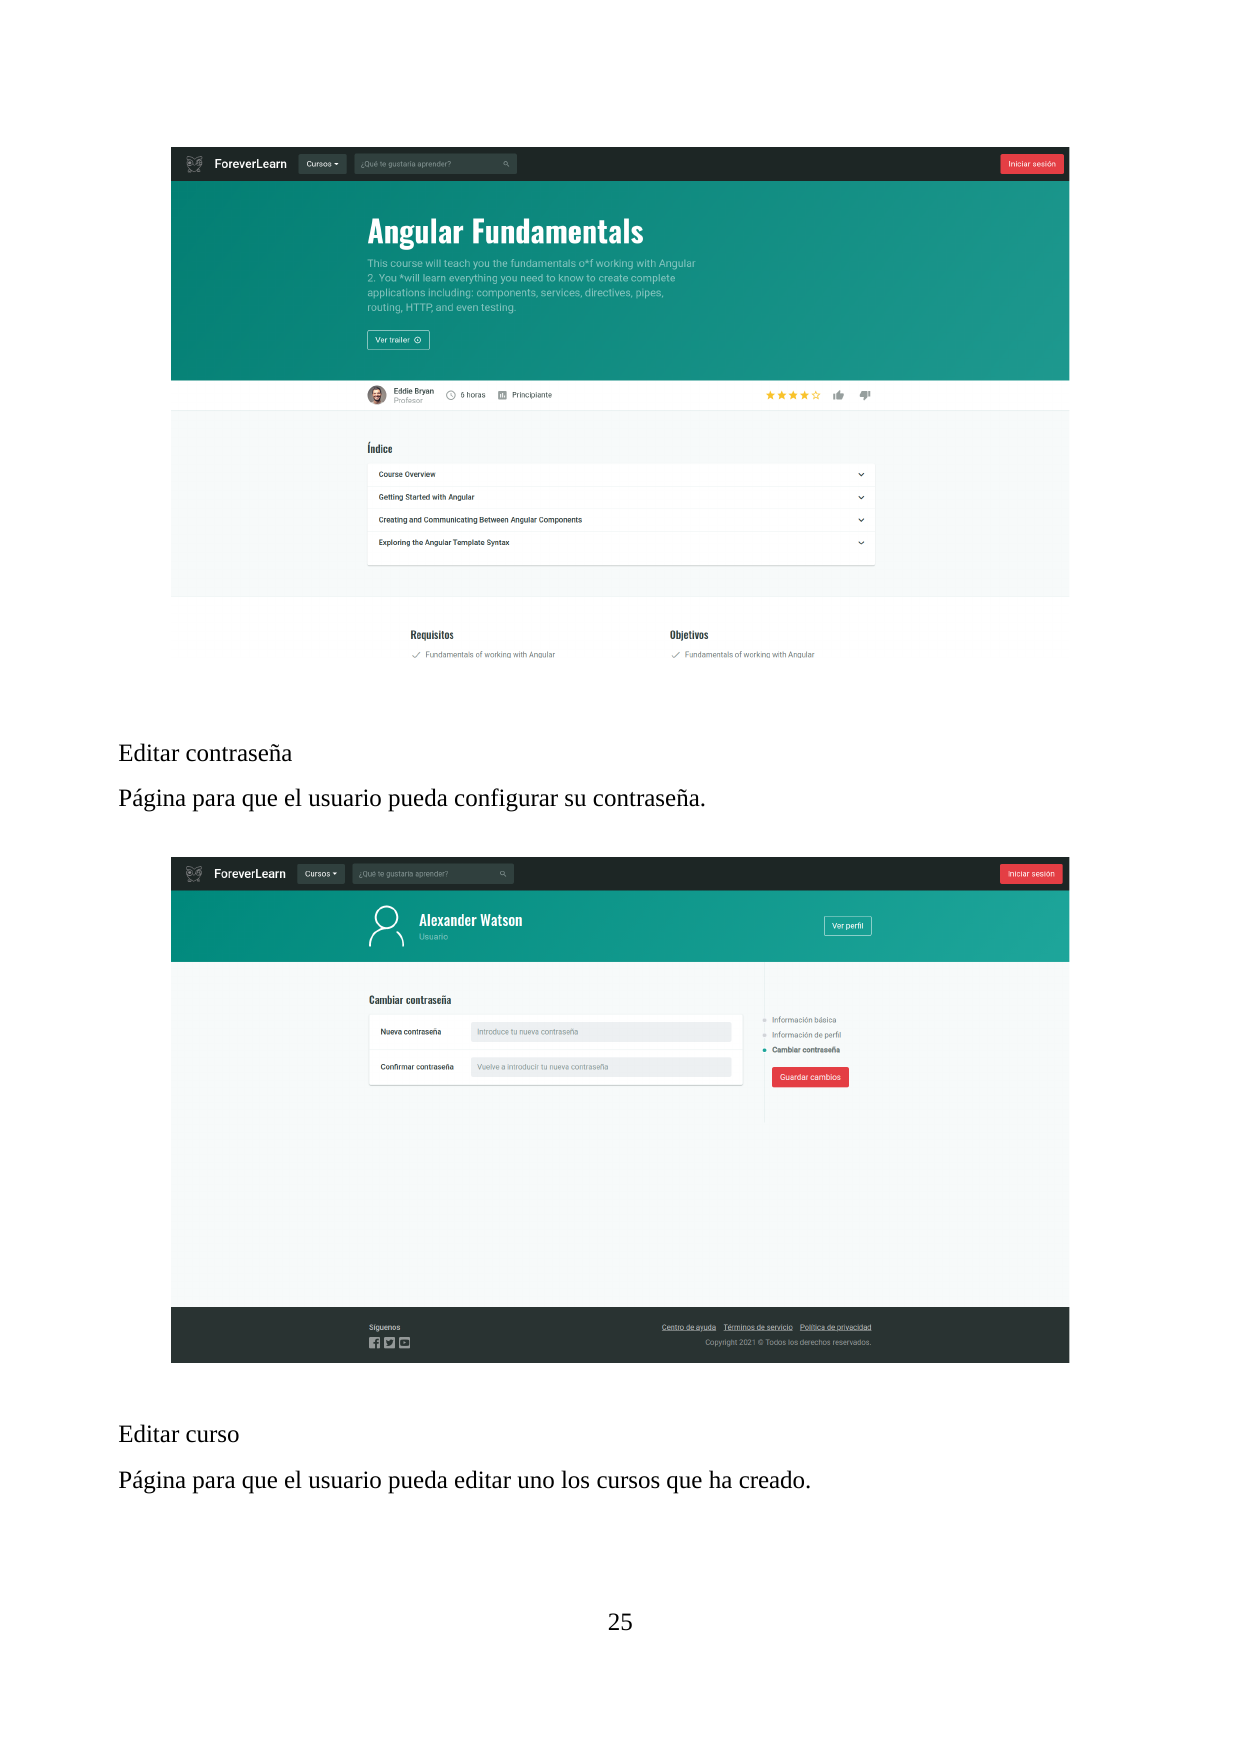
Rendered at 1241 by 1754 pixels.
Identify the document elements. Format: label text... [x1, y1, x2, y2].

picture [171, 147, 1070, 658]
picture [171, 857, 1070, 1363]
text Editar curso [118, 1419, 1017, 1448]
text Página para que el usuario pueda configurar su contraseña. [118, 783, 1017, 812]
text Página para que el usuario pueda editar uno los cursos que ha creado. [118, 1465, 1017, 1493]
text Editar contraseña [118, 738, 1017, 767]
